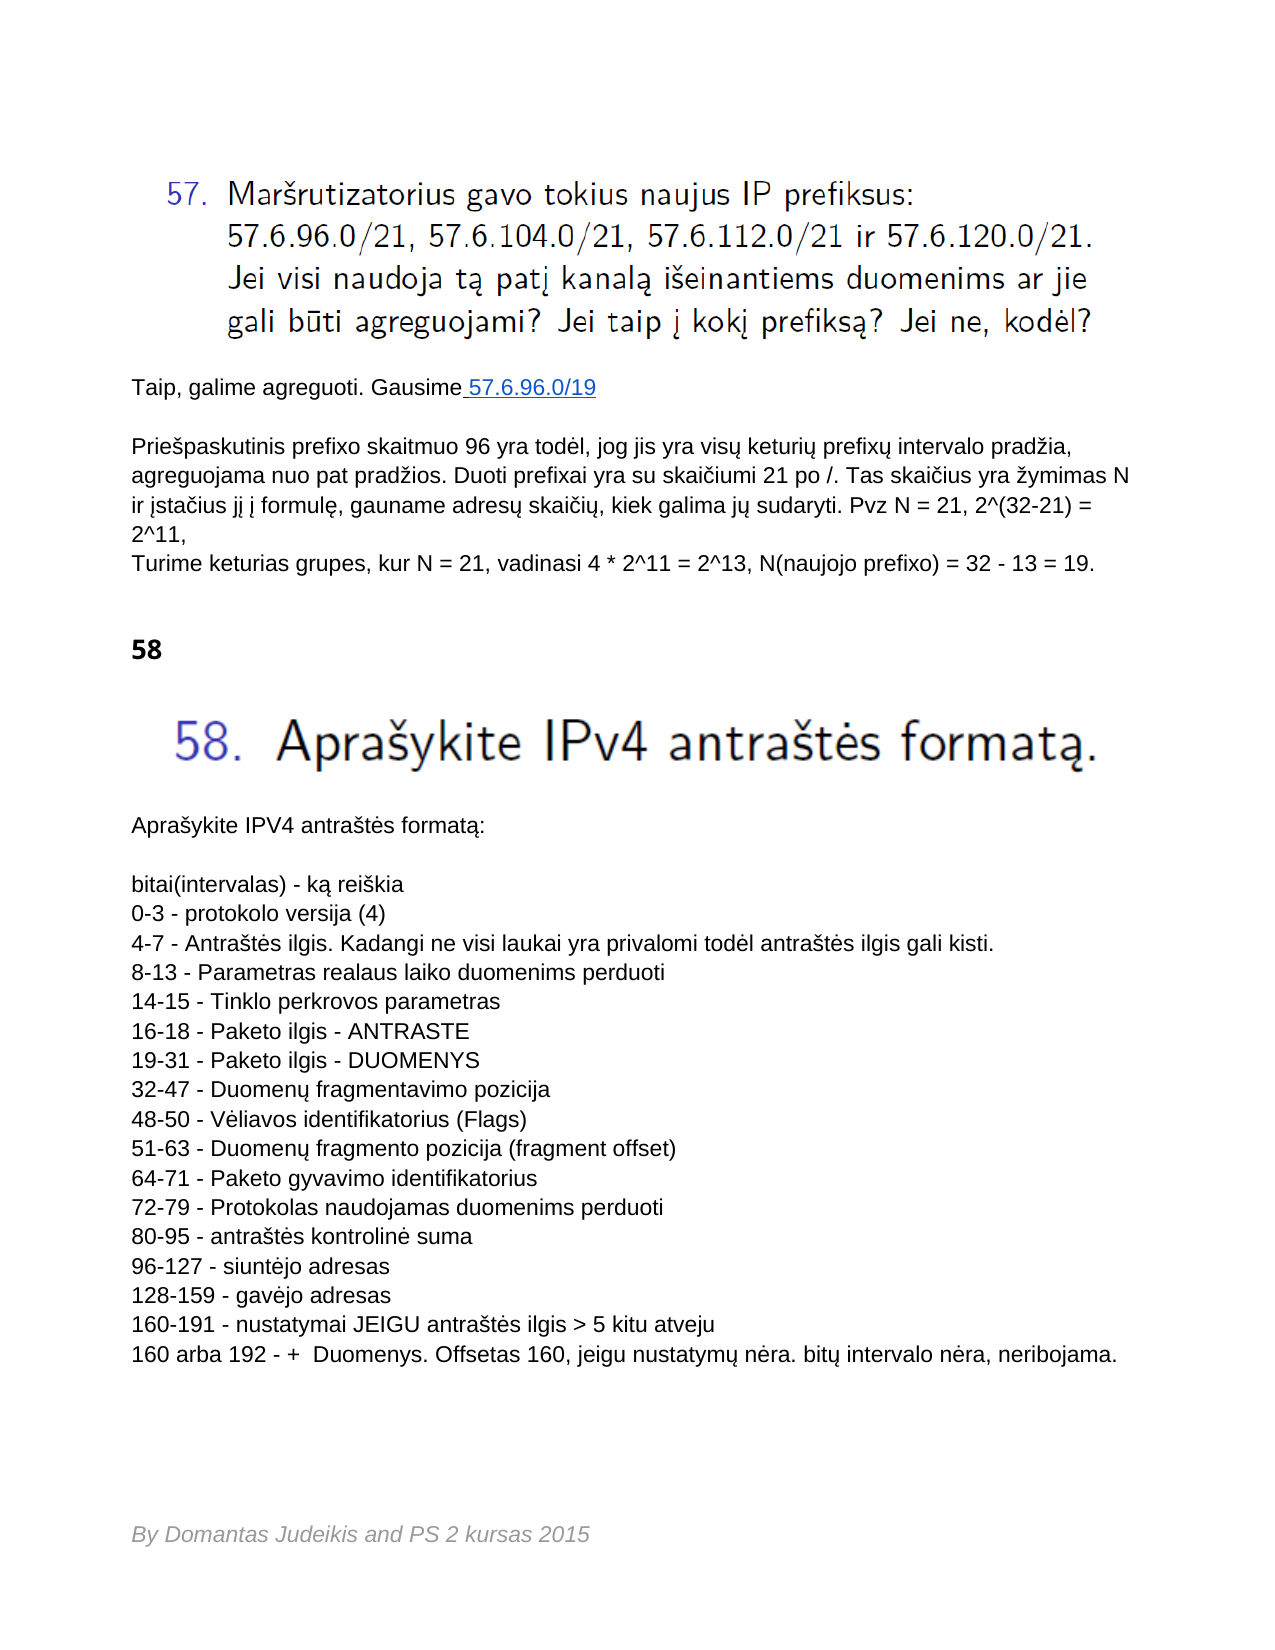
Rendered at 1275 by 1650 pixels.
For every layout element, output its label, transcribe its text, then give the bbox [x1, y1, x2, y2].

text 48-50 - Vėliavos identifikatorius (Flags) [131, 1106, 1144, 1132]
text 160-191 - nustatymai JEIGU antraštės ilgis > 5 kitu atveju [131, 1312, 1144, 1338]
picture [150, 168, 1125, 357]
text 64-71 - Paketo gyvavimo identifikatorius [131, 1165, 1144, 1191]
text 80-95 - antraštės kontrolinė suma [131, 1224, 1144, 1249]
text 8-13 - Parametras realaus laiko duomenims perduoti [131, 959, 1144, 985]
text 128-159 - gavėjo adresas [131, 1283, 1144, 1308]
text Taip, galime agreguoti. Gausime 57.6.96.0/19 [131, 375, 1144, 401]
text 51-63 - Duomenų fragmento pozicija (fragment offset) [131, 1136, 1144, 1161]
picture [150, 691, 1111, 791]
text 0-3 - protokolo versija (4) [131, 901, 1144, 926]
text Aprašykite IPV4 antraštės formatą: [131, 813, 1144, 838]
text 32-47 - Duomenų fragmentavimo pozicija [131, 1077, 1144, 1103]
subtitle 58 [131, 631, 1144, 667]
text 72-79 - Protokolas naudojamas duomenims perduoti [131, 1194, 1144, 1220]
text 96-127 - siuntėjo adresas [131, 1253, 1144, 1279]
text 14-15 - Tinklo perkrovos parametras [131, 989, 1144, 1014]
text 19-31 - Paketo ilgis - DUOMENYS [131, 1048, 1144, 1073]
text Priešpaskutinis prefixo skaitmuo 96 yra todėl, jog jis yra visų keturių prefixų intervalo pradžia, agreguojama nuo pat pradžios. Duoti prefixai yra su skaičiumi 21 po /. Tas skaičius yra žymimas N ir įstačius jį į formulę, gauname adresų skaičių, kiek galima jų sudaryti. Pvz N = 21, 2^(32-21) = 2^11, [131, 433, 1144, 547]
text bitai(intervalas) - ką reiškia [131, 871, 1144, 897]
text 4-7 - Antraštės ilgis. Kadangi ne visi laukai yra privalomi todėl antraštės ilgis gali kisti. [131, 930, 1144, 956]
text 16-18 - Paketo ilgis - ANTRASTE [131, 1018, 1144, 1044]
text Turime keturias grupes, kur N = 21, vadinasi 4 * 2^11 = 2^13, N(naujojo prefixo) = 32 - 13 = 19. [131, 551, 1144, 577]
text 160 arba 192 - + Duomenys. Offsetas 160, jeigu nustatymų nėra. bitų intervalo nėra, neribojama. [131, 1341, 1144, 1367]
